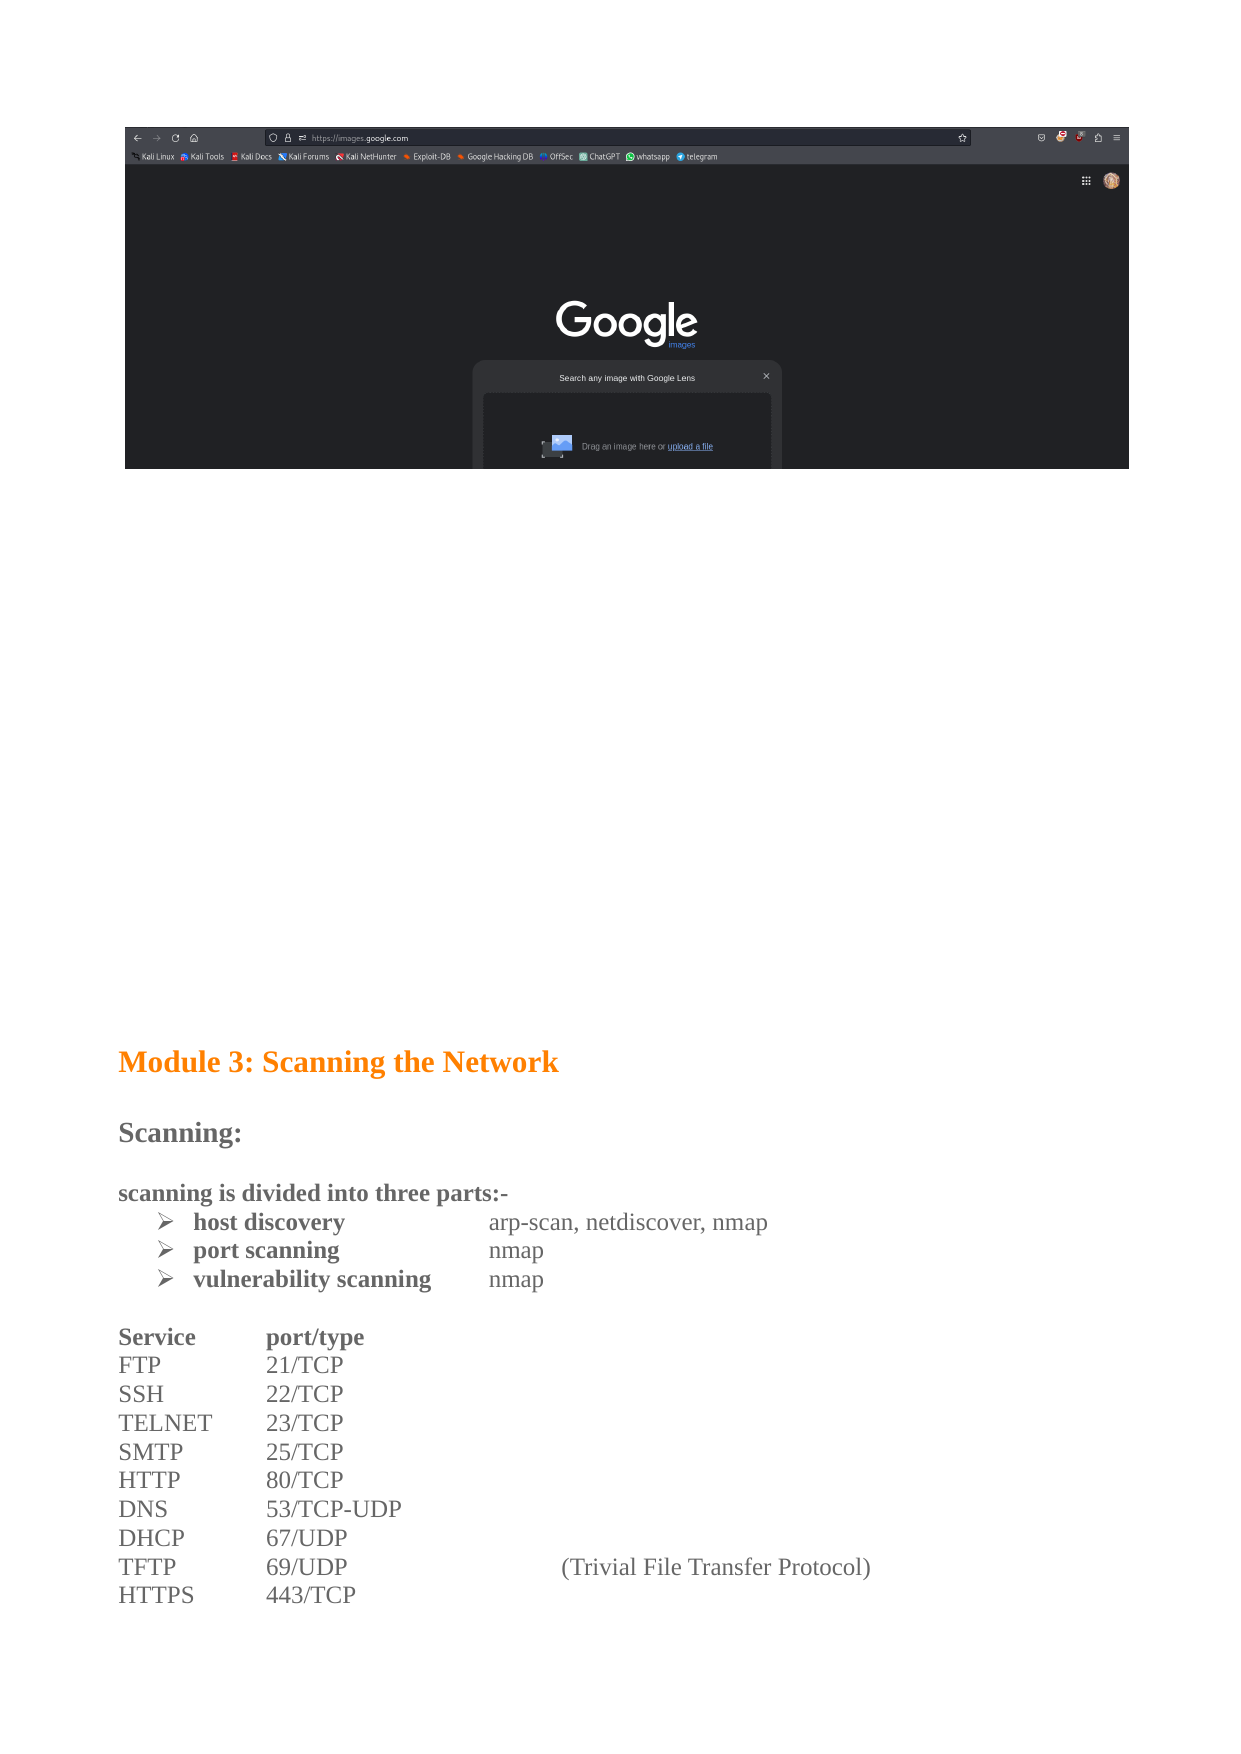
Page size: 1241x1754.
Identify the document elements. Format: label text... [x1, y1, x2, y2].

text Module 3: Scanning the Network [118, 1044, 1122, 1079]
list host discovery arp-scan, netdiscover, nmap [156, 1207, 1122, 1235]
text DHCP 67/UDP [118, 1523, 1122, 1552]
text TFTP 69/UDP (Trivial File Transfer Protocol) [118, 1552, 1122, 1580]
list vulnerability scanning nmap [156, 1264, 1122, 1293]
list port scanning nmap [156, 1235, 1122, 1264]
text Service port/type [118, 1322, 1122, 1350]
picture [125, 127, 1129, 469]
text DNS 53/TCP-UDP [118, 1494, 1122, 1523]
text FTP 21/TCP [118, 1350, 1122, 1379]
text TELNET 23/TCP [118, 1408, 1122, 1437]
text scanning is divided into three parts:- [118, 1178, 1122, 1207]
text Scanning: [118, 1116, 1122, 1149]
text HTTPS 443/TCP [118, 1580, 1122, 1609]
text SSH 22/TCP [118, 1379, 1122, 1408]
text HTTP 80/TCP [118, 1465, 1122, 1494]
text SMTP 25/TCP [118, 1437, 1122, 1465]
